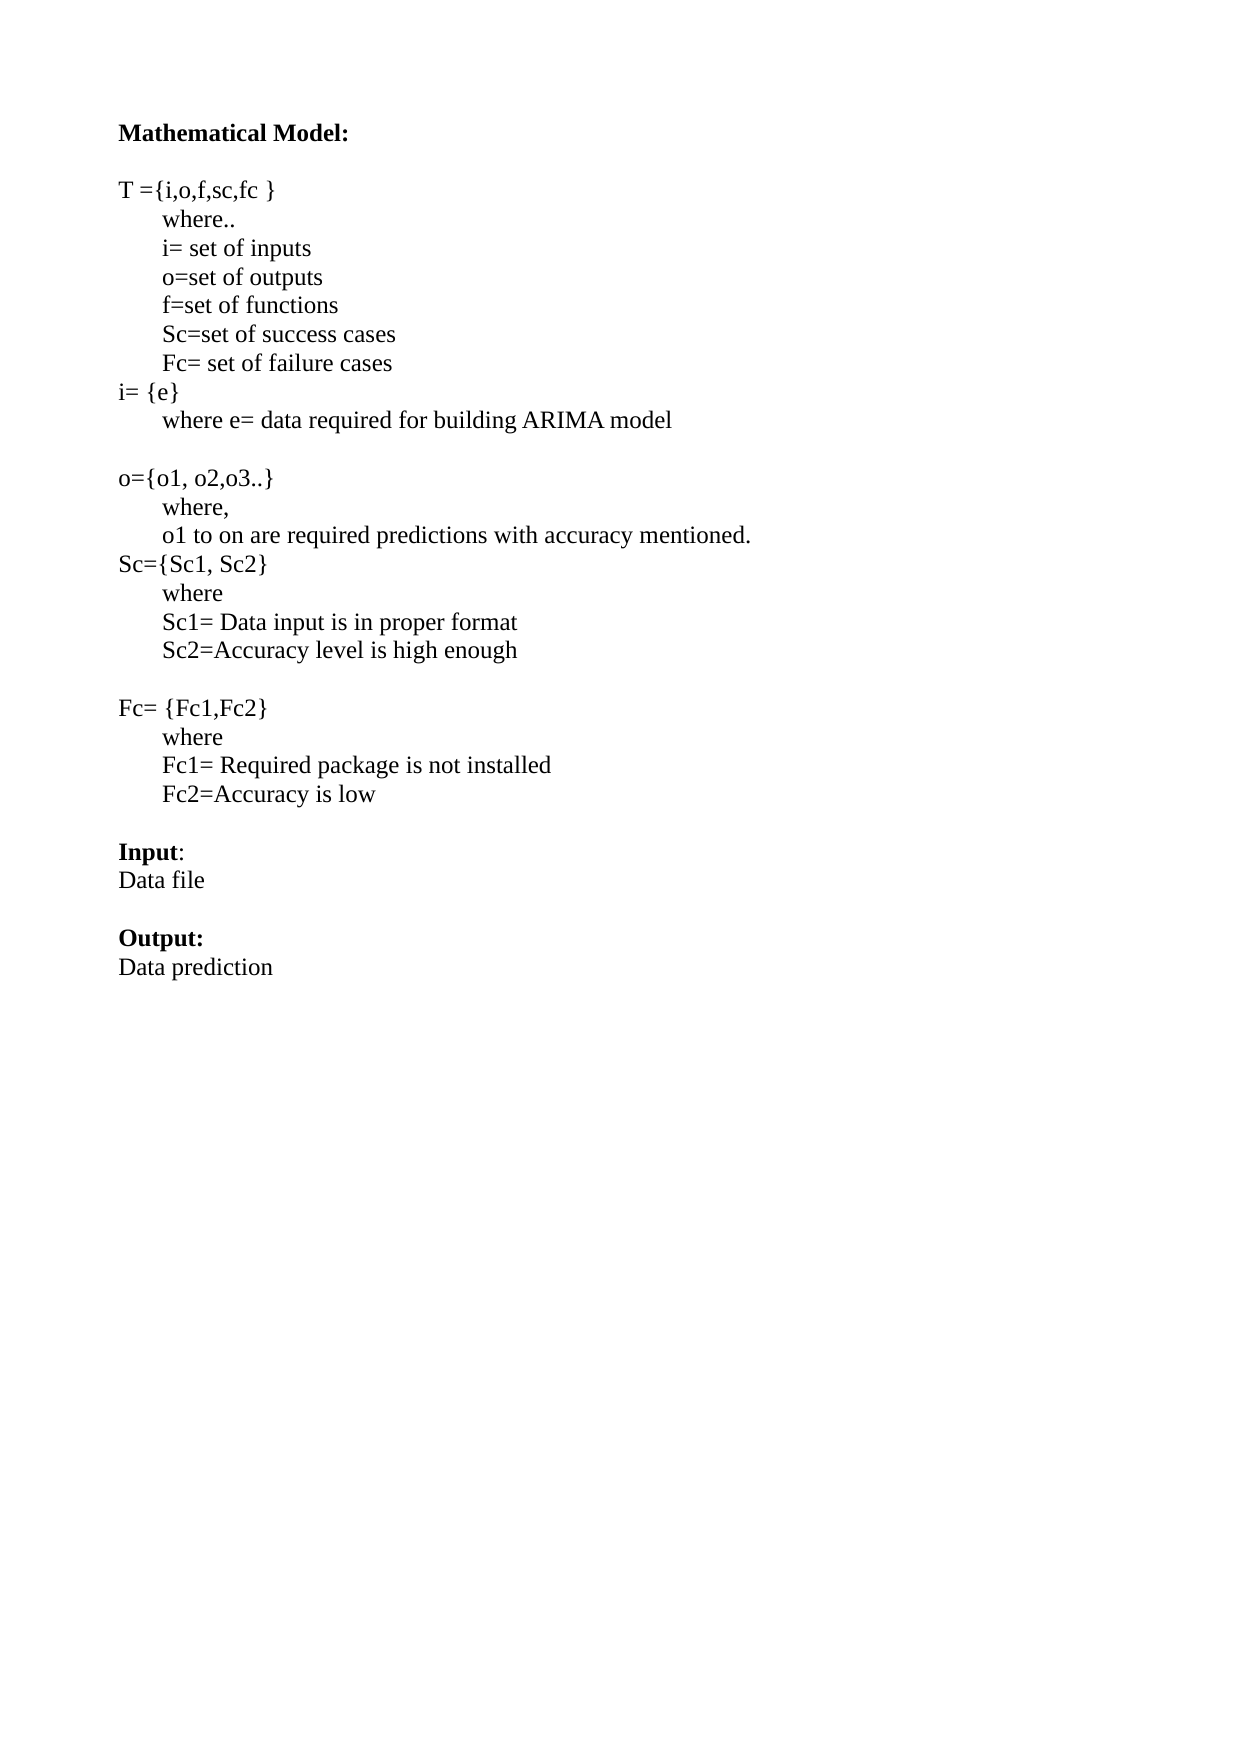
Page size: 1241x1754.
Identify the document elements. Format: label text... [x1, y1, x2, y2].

text where [118, 722, 1122, 751]
text Data file [118, 866, 1122, 894]
text i= {e} [118, 377, 1122, 406]
text o=set of outputs [118, 262, 1122, 291]
text Fc1= Required package is not installed [118, 751, 1122, 779]
text o1 to on are required predictions with accuracy mentioned. [118, 521, 1122, 549]
text Data prediction [118, 952, 1122, 981]
text where.. [118, 204, 1122, 233]
text Sc={Sc1, Sc2} [118, 549, 1122, 578]
text Fc2=Accuracy is low [118, 779, 1122, 808]
text Sc1= Data input is in proper format [118, 607, 1122, 636]
text o={o1, o2,o3..} [118, 463, 1122, 492]
text i= set of inputs [118, 233, 1122, 262]
text where [118, 578, 1122, 607]
text where, [118, 492, 1122, 521]
text Mathematical Model: [118, 118, 1122, 147]
text f=set of functions [118, 291, 1122, 319]
text Output: [118, 923, 1122, 952]
text Fc= {Fc1,Fc2} [118, 664, 1122, 722]
text Fc= set of failure cases [118, 348, 1122, 377]
text where e= data required for building ARIMA model [118, 406, 1122, 434]
text Input: [118, 837, 1122, 866]
text Sc2=Accuracy level is high enough [118, 636, 1122, 664]
text Sc=set of success cases [118, 319, 1122, 348]
text T ={i,o,f,sc,fc } [118, 176, 1122, 204]
